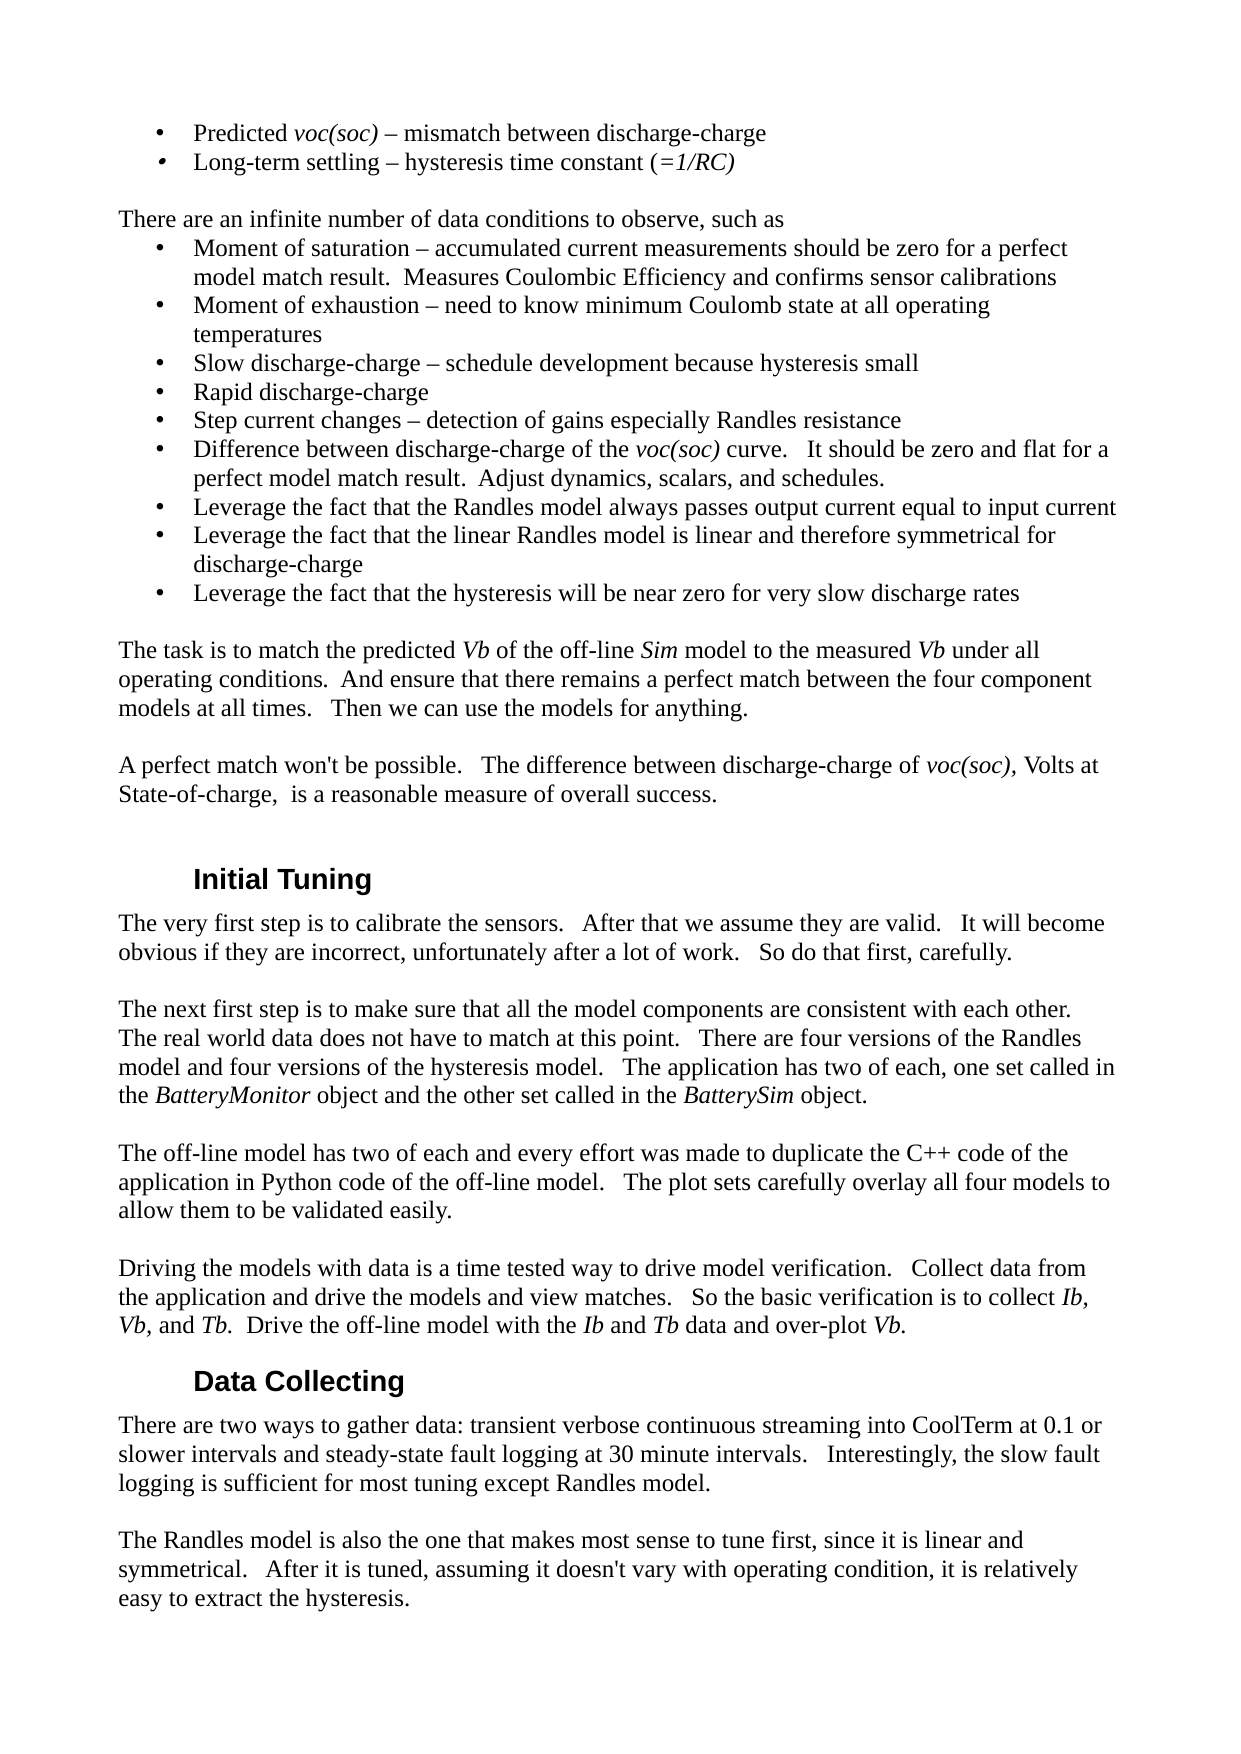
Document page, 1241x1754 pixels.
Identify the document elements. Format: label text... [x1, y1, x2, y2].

list Leverage the fact that the linear Randles model is linear and therefore symmetrical for discharge-charge [156, 521, 1122, 578]
list Leverage the fact that the Randles model always passes output current equal to input current [156, 492, 1122, 521]
text The off-line model has two of each and every effort was made to duplicate the C++ code of the application in Python code of the off-line model. The plot sets carefully overlay all four models to allow them to be validated easily. [118, 1138, 1122, 1224]
list Moment of saturation – accumulated current measurements should be zero for a perfect model match result. Measures Coulombic Efficiency and confirms sensor calibrations [156, 233, 1122, 291]
list Predicted voc(soc) – mismatch between discharge-charge [156, 118, 1122, 147]
text The very first step is to calibrate the sensors. After that we assume they are valid. It will become obvious if they are incorrect, unfortunately after a lot of work. So do that first, carefully. [118, 908, 1122, 965]
list Difference between discharge-charge of the voc(soc) curve. It should be zero and flat for a perfect model match result. Adjust dynamics, scalars, and schedules. [156, 434, 1122, 492]
text There are an infinite number of data conditions to observe, such as [118, 204, 1122, 233]
text The Randles model is also the one that makes most sense to tune first, since it is linear and symmetrical. After it is tuned, assuming it doesn't vary with operating condition, it is relatively easy to extract the hysteresis. [118, 1525, 1122, 1611]
list Moment of exhaustion – need to know minimum Coulomb state at all operating temperatures [156, 291, 1122, 348]
list Leverage the fact that the hysteresis will be near zero for very slow discharge rates [156, 578, 1122, 607]
subtitle Initial Tuning [118, 862, 1122, 895]
list Rapid discharge-charge [156, 377, 1122, 406]
text A perfect match won't be possible. The difference between discharge-charge of voc(soc), Volts at State-of-charge, is a reasonable measure of overall success. [118, 751, 1122, 808]
text The next first step is to make sure that all the model components are consistent with each other. The real world data does not have to match at this point. There are four versions of the Randles model and four versions of the hysteresis model. The application has two of each, one set called in the BatteryMonitor object and the other set called in the BatterySim object. [118, 994, 1122, 1109]
subtitle Data Collecting [118, 1364, 1122, 1398]
list Slow discharge-charge – schedule development because hysteresis small [156, 348, 1122, 377]
text There are two ways to gather data: transient verbose continuous streaming into CoolTerm at 0.1 or slower intervals and steady-state fault logging at 30 minute intervals. Interestingly, the slow fault logging is sufficient for most tuning except Randles model. [118, 1410, 1122, 1496]
text The task is to match the predicted Vb of the off-line Sim model to the measured Vb under all operating conditions. And ensure that there remains a perfect match between the four component models at all times. Then we can use the models for anything. [118, 636, 1122, 722]
list Step current changes – detection of gains especially Randles resistance [156, 406, 1122, 434]
list Long-term settling – hysteresis time constant (=1/RC) [156, 147, 1122, 176]
text Driving the models with data is a time tested way to drive model verification. Collect data from the application and drive the models and view matches. So the basic verification is to collect Ib, Vb, and Tb. Drive the off-line model with the Ib and Tb data and over-plot Vb. [118, 1253, 1122, 1339]
